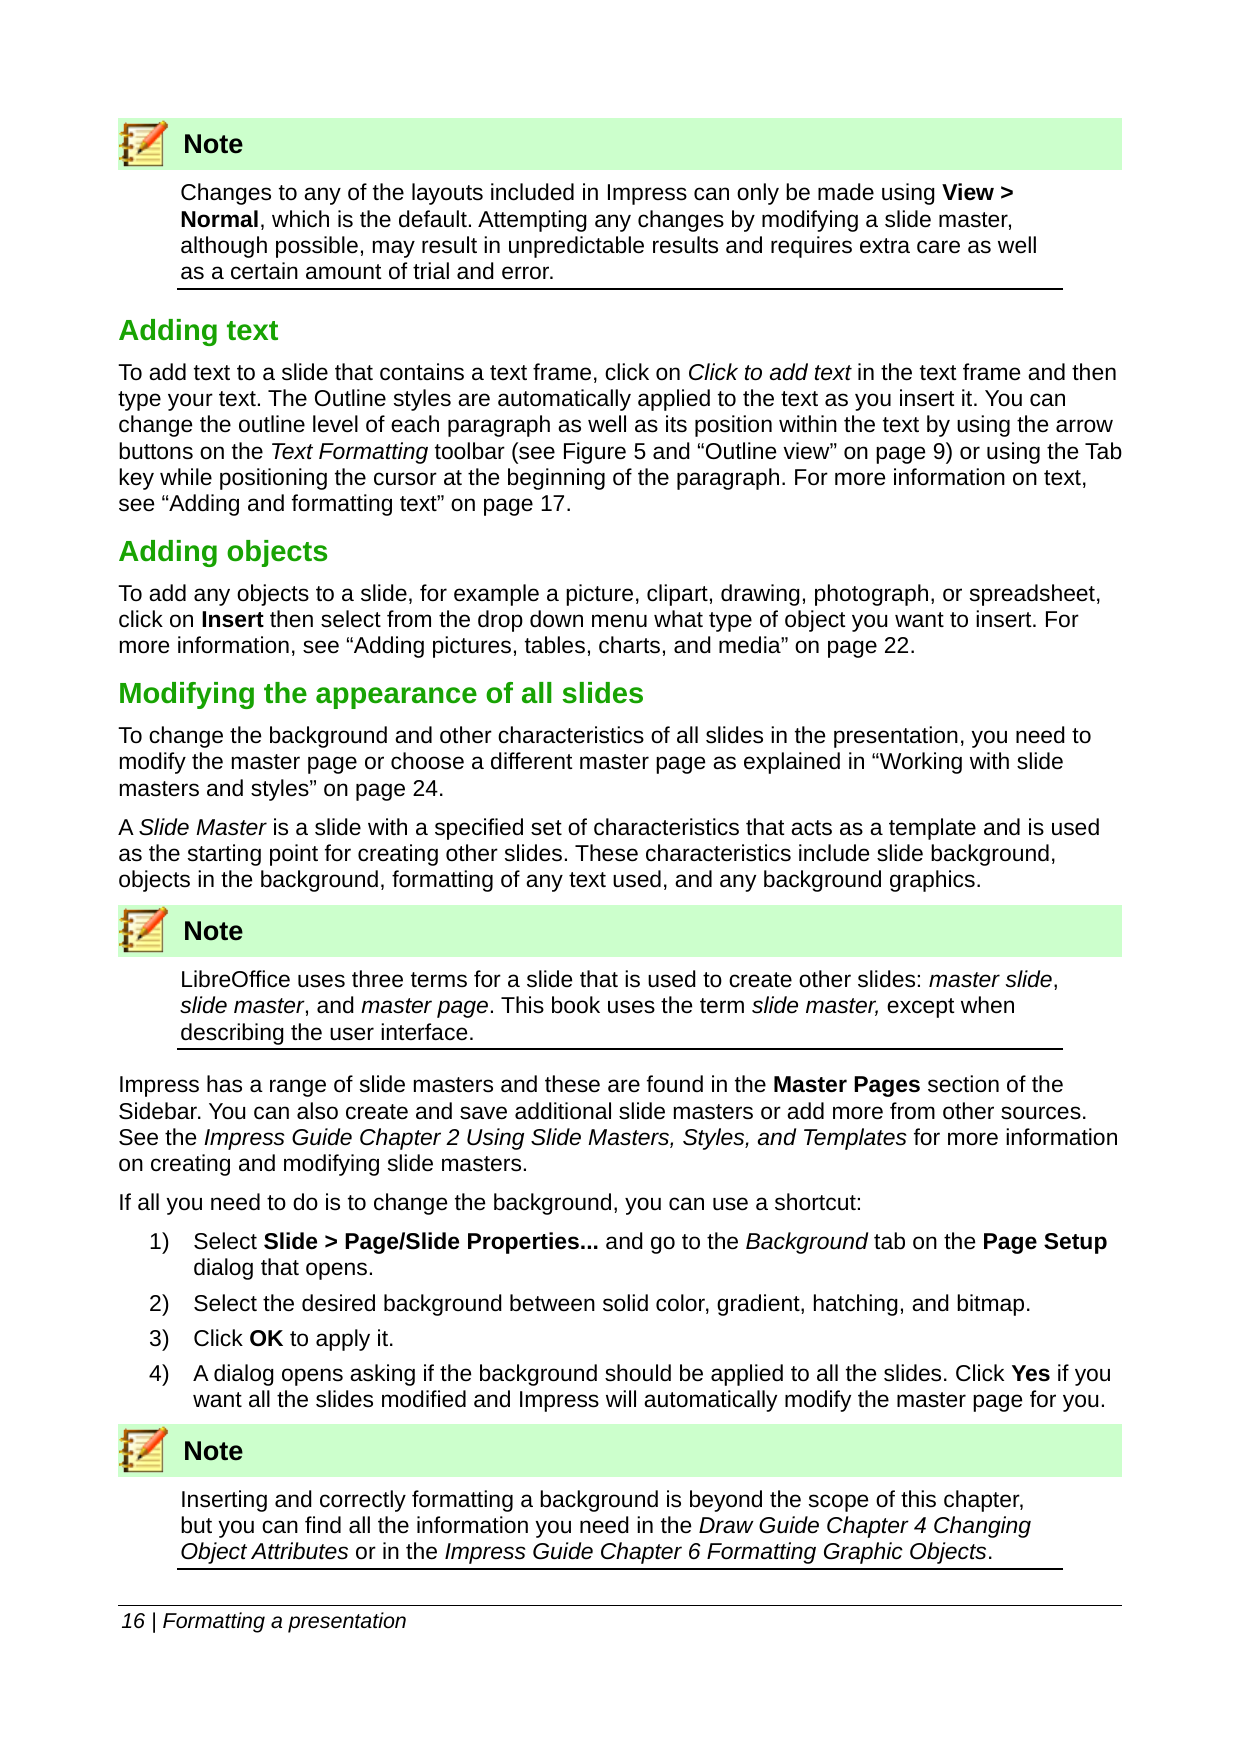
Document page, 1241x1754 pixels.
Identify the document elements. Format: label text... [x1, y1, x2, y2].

list Select the desired background between solid color, gradient, hatching, and bitmap. [169, 1289, 1122, 1316]
list Click OK to apply it. [169, 1325, 1122, 1351]
picture [119, 119, 170, 170]
text LibreOffice uses three terms for a slide that is used to create other slides: master slide, slide master, and master page. This book uses the term slide master, except when describing the user interface. [177, 963, 1063, 1048]
picture [119, 905, 170, 956]
text Changes to any of the layouts included in Impress can only be made using View > Normal, which is the default. Attempting any changes by modifying a slide master, although possible, may result in unpredictable results and requires extra care as well as a certain amount of trial and error. [177, 176, 1063, 288]
subtitle Adding objects [118, 534, 1122, 568]
subtitle Note [118, 118, 1122, 170]
list If all you need to do is to change the background, you can use a shortcut: [118, 1189, 1122, 1216]
text A Slide Master is a slide with a specified set of characteristics that acts as a template and is used as the starting point for creating other slides. These characteristics include slide background, objects in the background, formatting of any text used, and any background graphics. [118, 813, 1122, 892]
list Select Slide > Page/Slide Properties... and go to the Background tab on the Page Setup dialog that opens. [169, 1228, 1122, 1281]
text To add text to a slide that contains a text frame, click on Click to add text in the text frame and then type your text. The Outline styles are automatically applied to the text as you insert it. You can change the outline level of each paragraph as well as its position within the text by using the arrow buttons on the Text Formatting toolbar (see Figure 5 and “Outline view” on page 9) or using the Tab key while positioning the cursor at the beginning of the paragraph. For more information on text, see “Adding and formatting text” on page 17. [118, 359, 1122, 517]
text Inserting and correctly formatting a background is beyond the scope of this chapter, but you can find all the information you need in the Draw Guide Chapter 4 Changing Object Attributes or in the Impress Guide Chapter 6 Formatting Graphic Objects. [177, 1482, 1063, 1568]
subtitle Note [118, 905, 1122, 957]
picture [119, 1425, 170, 1476]
text To change the background and other characteristics of all slides in the presentation, you need to modify the master page or choose a different master page as explained in “Working with slide masters and styles” on page 24. [118, 722, 1122, 801]
subtitle Note [118, 1424, 1122, 1477]
text Impress has a range of slide masters and these are found in the Master Pages section of the Sidebar. You can also create and save additional slide masters or add more from other sources. See the Impress Guide Chapter 2 Using Slide Masters, Styles, and Templates for more information on creating and modifying slide masters. [118, 1071, 1122, 1177]
text To add any objects to a slide, for example a picture, clipart, drawing, photograph, or spreadsheet, click on Insert then select from the drop down menu what type of object you want to insert. For more information, see “Adding pictures, tables, charts, and media” on page 22. [118, 580, 1122, 659]
subtitle Modifying the appearance of all slides [118, 677, 1122, 710]
subtitle Adding text [118, 313, 1122, 347]
list A dialog opens asking if the background should be applied to all the slides. Click Yes if you want all the slides modified and Impress will automatically modify the master page for you. [169, 1360, 1122, 1413]
